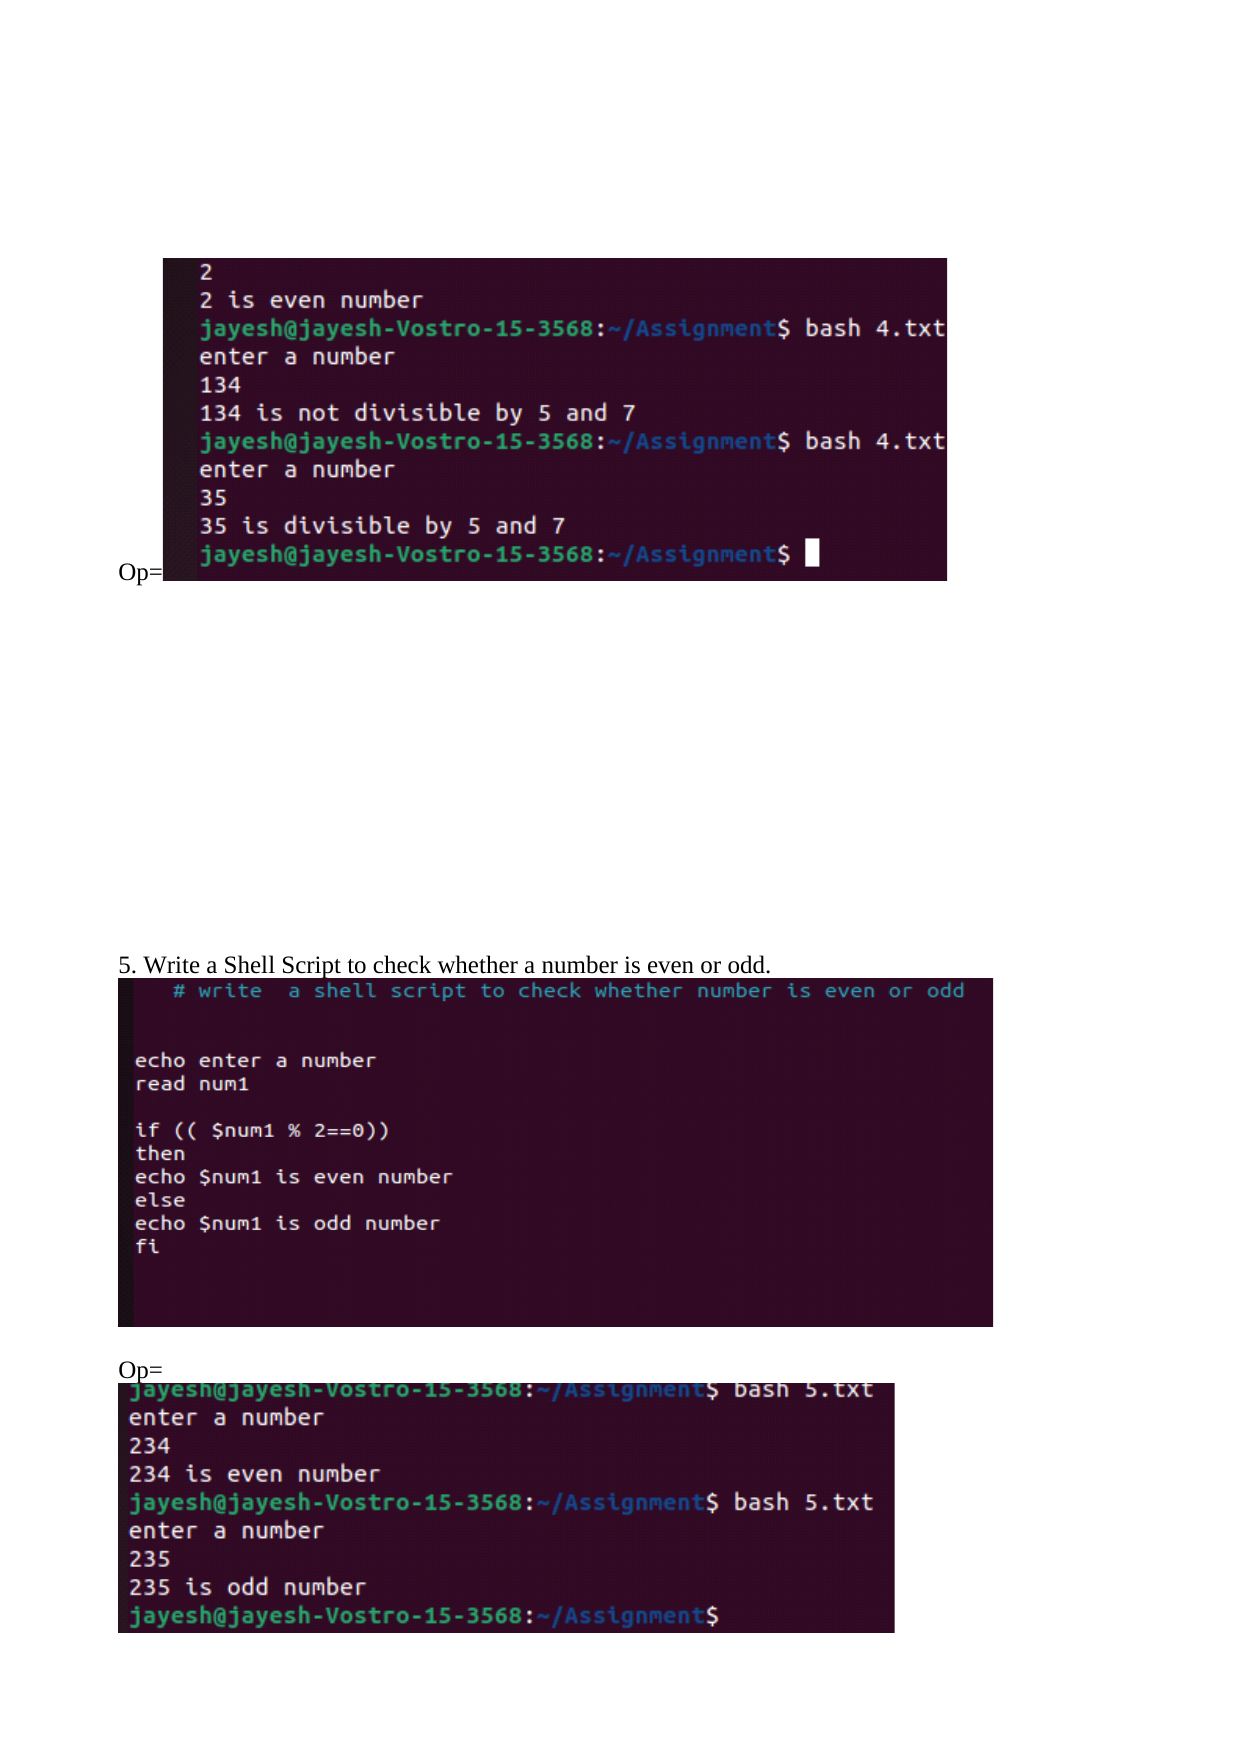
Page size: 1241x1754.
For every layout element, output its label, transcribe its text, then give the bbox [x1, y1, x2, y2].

text 5. Write a Shell Script to check whether a number is even or odd. [118, 950, 1122, 978]
text Op= [118, 258, 1122, 586]
text Op= [118, 1355, 1122, 1384]
